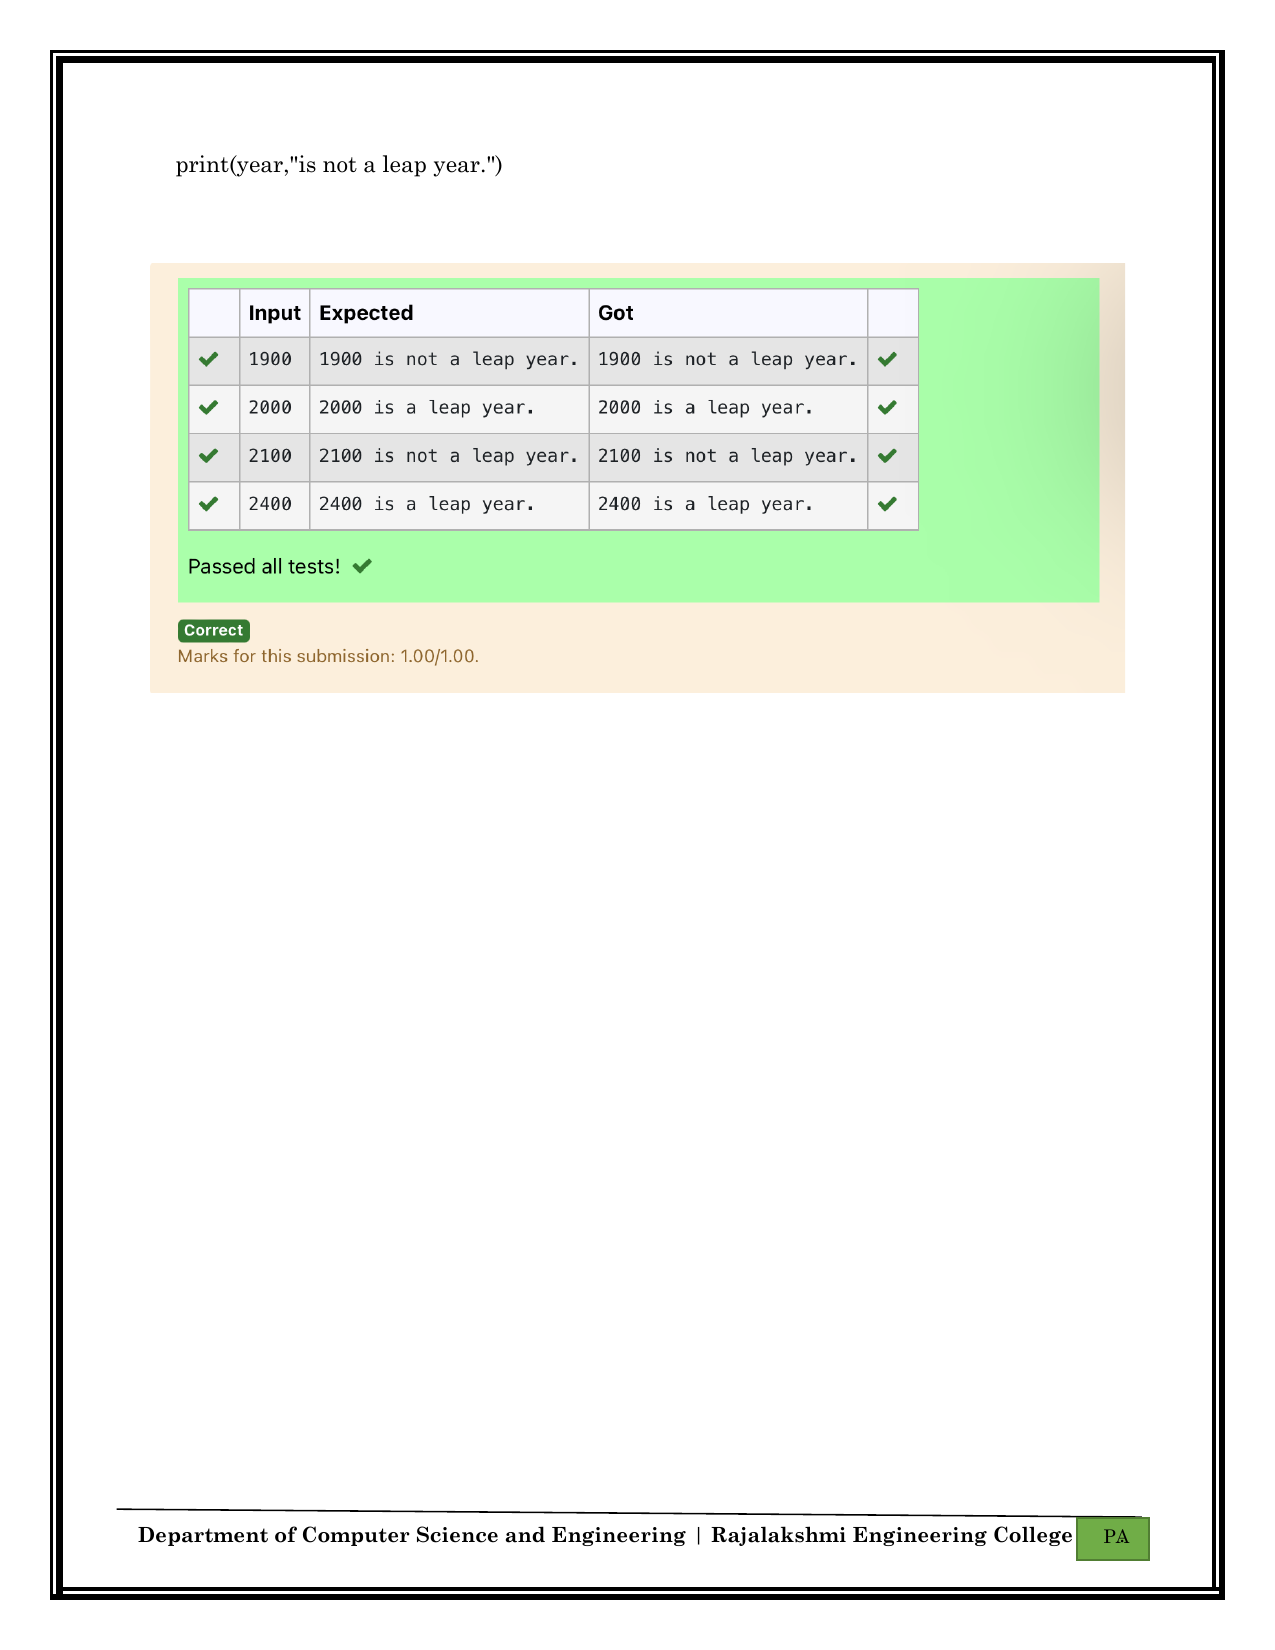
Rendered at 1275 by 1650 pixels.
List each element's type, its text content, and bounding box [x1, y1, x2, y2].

picture [150, 263, 1125, 693]
text print(year,"is not a leap year.") [150, 150, 1125, 178]
